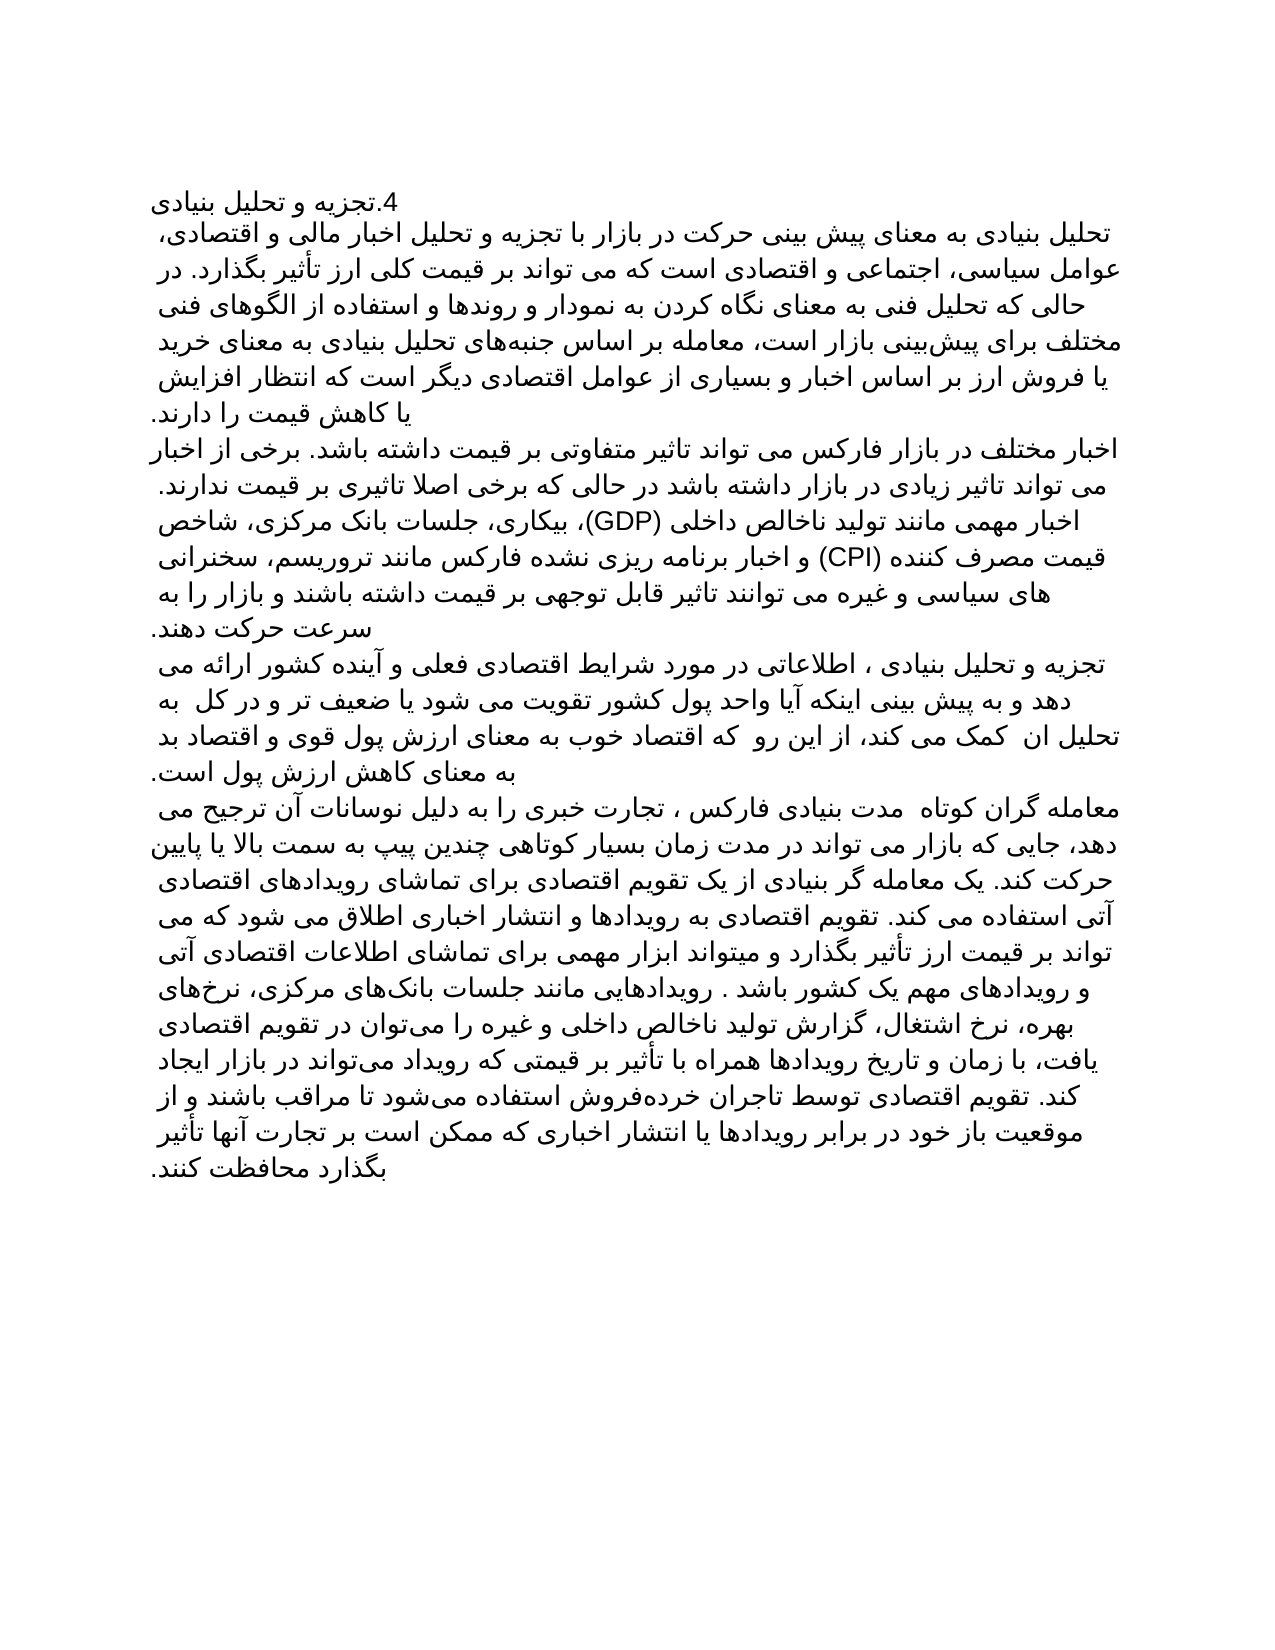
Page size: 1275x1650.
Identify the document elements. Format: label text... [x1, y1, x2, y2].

title 4.تجزیه و تحلیل بنیادی [150, 186, 1125, 217]
text تجزیه و تحلیل بنیادی ، اطلاعاتی در مورد شرایط اقتصادی فعلی و آینده کشور ارائه می دهد و به پیش بینی اینکه آیا واحد پول کشور تقویت می شود یا ضعیف تر و در کل به تحلیل ان کمک می کند، از این رو که اقتصاد خوب به معنای ارزش پول قوی و اقتصاد بد به معنای کاهش ارزش پول است. [150, 648, 1125, 787]
text معامله گران کوتاه مدت بنیادی فارکس ، تجارت خبری را به دلیل نوسانات آن ترجیح می دهد، جایی که بازار می تواند در مدت زمان بسیار کوتاهی چندین پیپ به سمت بالا یا پایین حرکت کند. یک معامله گر بنیادی از یک تقویم اقتصادی برای تماشای رویدادهای اقتصادی آتی استفاده می کند. تقویم اقتصادی به رویدادها و انتشار اخباری اطلاق می شود که می تواند بر قیمت ارز تأثیر بگذارد و میتواند ابزار مهمی برای تماشای اطلاعات اقتصادی آتی و رویدادهای مهم یک کشور باشد . رویدادهایی مانند جلسات بانک‌های مرکزی، نرخ‌های بهره، نرخ اشتغال، گزارش تولید ناخالص داخلی و غیره را می‌توان در تقویم اقتصادی یافت، با زمان و تاریخ رویدادها همراه با تأثیر بر قیمتی که رویداد می‌تواند در بازار ایجاد کند. تقویم اقتصادی توسط تاجران خرده‌فروش استفاده می‌شود تا مراقب باشند و از موقعیت باز خود در برابر رویدادها یا انتشار اخباری که ممکن است بر تجارت آنها تأثیر بگذارد محافظت کنند. [150, 792, 1125, 1183]
text اخبار مختلف در بازار فارکس می تواند تاثیر متفاوتی بر قیمت داشته باشد. برخی از اخبار می تواند تاثیر زیادی در بازار داشته باشد در حالی که برخی اصلا تاثیری بر قیمت ندارند. اخبار مهمی مانند تولید ناخالص داخلی (GDP)، بیکاری، جلسات بانک مرکزی، شاخص قیمت مصرف کننده (CPI) و اخبار برنامه ریزی نشده فارکس مانند تروریسم، سخنرانی های سیاسی و غیره می توانند تاثیر قابل توجهی بر قیمت داشته باشند و بازار را به سرعت حرکت دهند. [150, 433, 1125, 644]
text تحلیل بنیادی به معنای پیش بینی حرکت در بازار با تجزیه و تحلیل اخبار مالی و اقتصادی، عوامل سیاسی، اجتماعی و اقتصادی است که می تواند بر قیمت کلی ارز تأثیر بگذارد. در حالی که تحلیل فنی به معنای نگاه کردن به نمودار و روندها و استفاده از الگوهای فنی مختلف برای پیش‌بینی بازار است، معامله بر اساس جنبه‌های تحلیل بنیادی به معنای خرید یا فروش ارز بر اساس اخبار و بسیاری از عوامل اقتصادی دیگر است که انتظار افزایش یا کاهش قیمت را دارند. [150, 217, 1125, 428]
